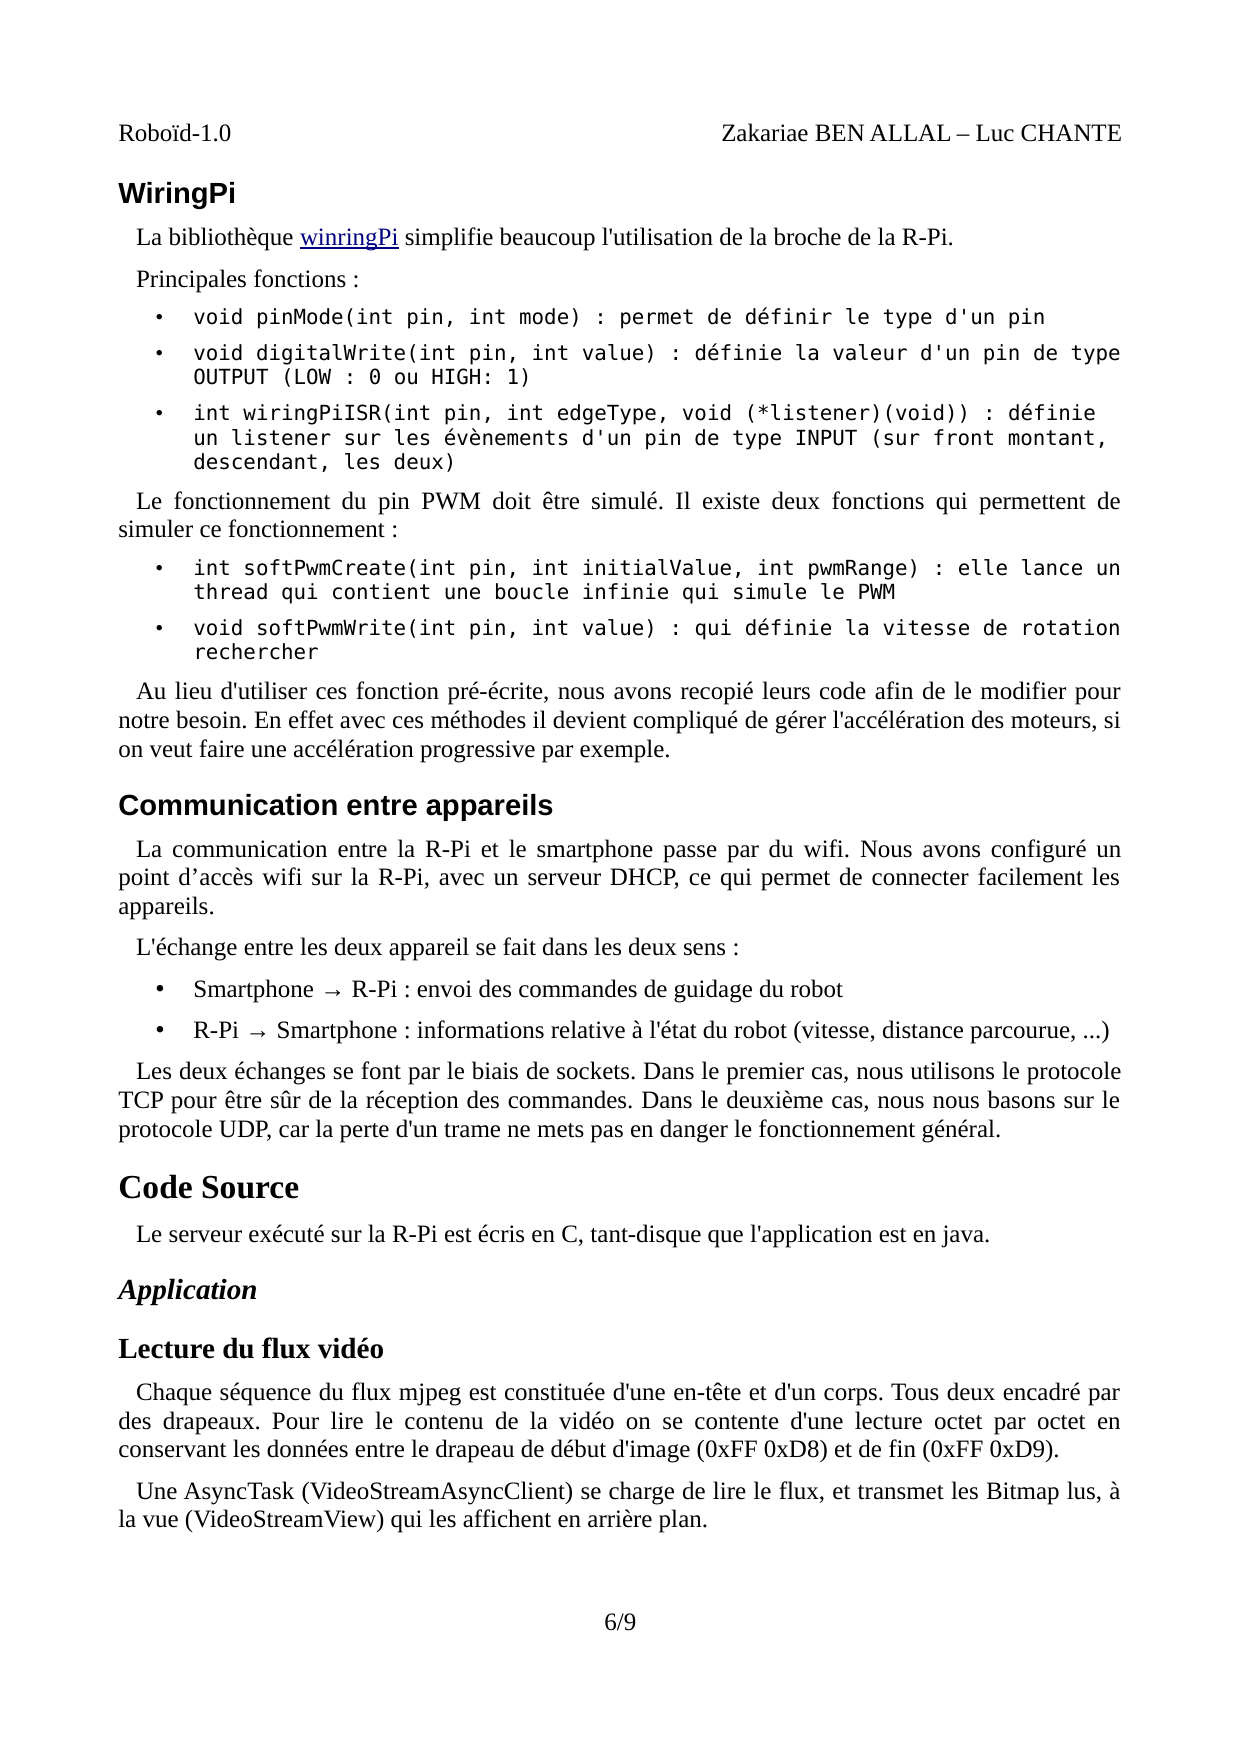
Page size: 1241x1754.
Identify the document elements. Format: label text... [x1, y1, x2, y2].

list void digitalWrite(int pin, int value) : définie la valeur d'un pin de type OUTPUT (LOW : 0 ou HIGH: 1) [156, 341, 1122, 389]
subtitle Lecture du flux vidéo [118, 1331, 1122, 1364]
text Le serveur exécuté sur la R-Pi est écris en C, tant-disque que l'application est en java. [118, 1219, 1122, 1247]
subtitle WiringPi [118, 176, 1122, 210]
text Une AsyncTask (VideoStreamAsyncClient) se charge de lire le flux, et transmet les Bitmap lus, à la vue (VideoStreamView) qui les affichent en arrière plan. [118, 1476, 1122, 1533]
list int softPwmCreate(int pin, int initialValue, int pwmRange) : elle lance un thread qui contient une boucle infinie qui simule le PWM [156, 556, 1122, 604]
list R-Pi → Smartphone : informations relative à l'état du robot (vitesse, distance parcourue, ...) [156, 1015, 1122, 1044]
list Smartphone → R-Pi : envoi des commandes de guidage du robot [156, 974, 1122, 1002]
text La communication entre la R-Pi et le smartphone passe par du wifi. Nous avons configuré un point d’accès wifi sur la R-Pi, avec un serveur DHCP, ce qui permet de connecter facilement les appareils. [118, 834, 1122, 920]
list void pinMode(int pin, int mode) : permet de définir le type d'un pin [156, 305, 1122, 329]
text La bibliothèque winringPi simplifie beaucoup l'utilisation de la broche de la R-Pi. [118, 222, 1122, 251]
subtitle Application [118, 1272, 1122, 1306]
text L'échange entre les deux appareil se fait dans les deux sens : [118, 932, 1122, 961]
text Au lieu d'utiliser ces fonction pré-écrite, nous avons recopié leurs code afin de le modifier pour notre besoin. En effet avec ces méthodes il devient compliqué de gérer l'accélération des moteurs, si on veut faire une accélération progressive par exemple. [118, 676, 1122, 763]
text Principales fonctions : [118, 264, 1122, 292]
subtitle Communication entre appareils [118, 788, 1122, 821]
list int wiringPiISR(int pin, int edgeType, void (*listener)(void)) : définie un listener sur les évènements d'un pin de type INPUT (sur front montant, descendant, les deux) [156, 401, 1122, 474]
subtitle Code Source [118, 1167, 1122, 1206]
list void softPwmWrite(int pin, int value) : qui définie la vitesse de rotation rechercher [156, 616, 1122, 665]
text Les deux échanges se font par le biais de sockets. Dans le premier cas, nous utilisons le protocole TCP pour être sûr de la réception des commandes. Dans le deuxième cas, nous nous basons sur le protocole UDP, car la perte d'un trame ne mets pas en danger le fonctionnement général. [118, 1056, 1122, 1142]
text Le fonctionnement du pin PWM doit être simulé. Il existe deux fonctions qui permettent de simuler ce fonctionnement : [118, 486, 1122, 543]
text Chaque séquence du flux mjpeg est constituée d'une en-tête et d'un corps. Tous deux encadré par des drapeaux. Pour lire le contenu de la vidéo on se contente d'une lecture octet par octet en conservant les données entre le drapeau de début d'image (0xFF 0xD8) et de fin (0xFF 0xD9). [118, 1377, 1122, 1463]
